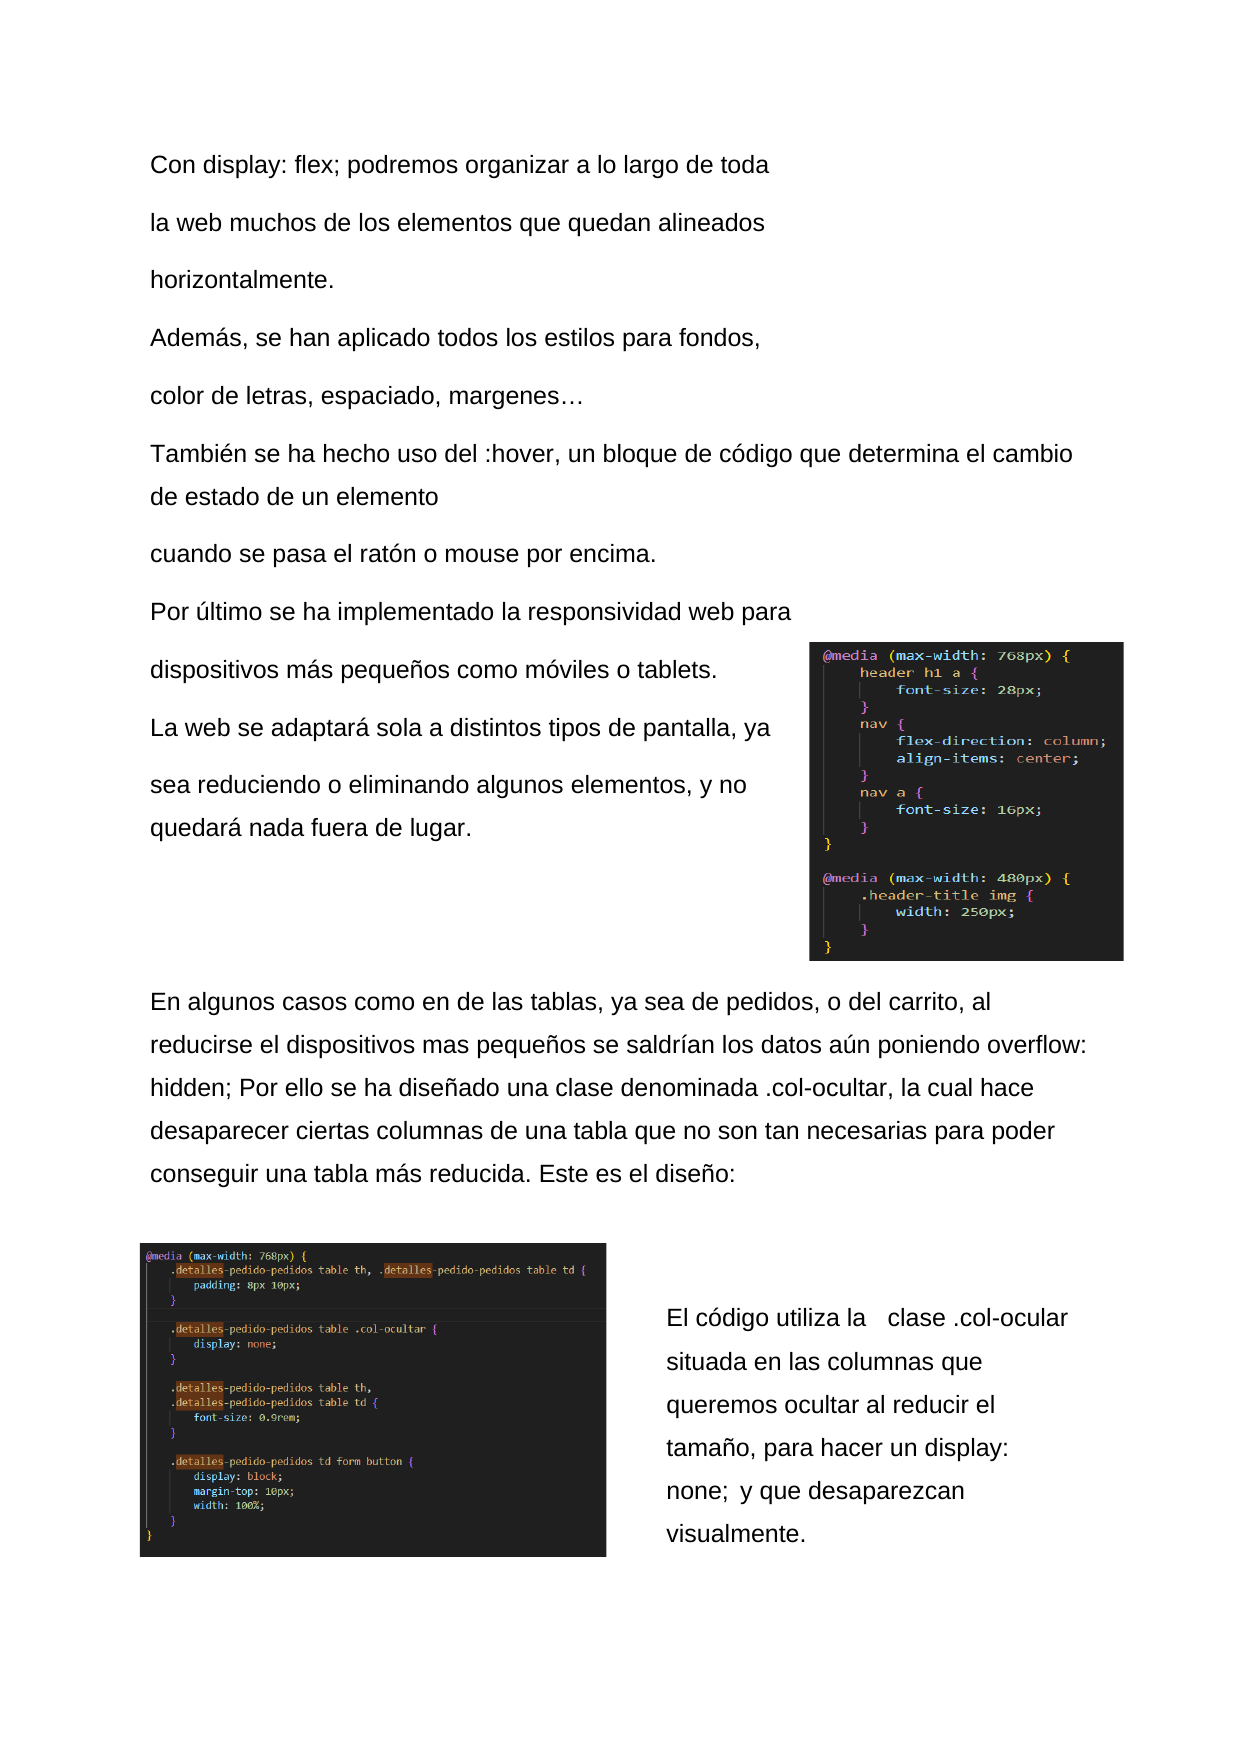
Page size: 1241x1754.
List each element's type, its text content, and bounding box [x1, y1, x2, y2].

text dispositivos más pequeños como móviles o tablets. [150, 655, 809, 683]
text sea reduciendo o eliminando algunos elementos, y no quedará nada fuera de lugar. [150, 770, 809, 842]
text En algunos casos como en de las tablas, ya sea de pedidos, o del carrito, al reducirse el dispositivos mas pequeños se saldrían los datos aún poniendo overflow: hidden; Por ello se ha diseñado una clase denominada .col-ocultar, la cual hace desaparecer ciertas columnas de una tabla que no son tan necesarias para poder conseguir una tabla más reducida. Este es el diseño: [150, 986, 1090, 1188]
text Además, se han aplicado todos los estilos para fondos, [150, 323, 1090, 352]
text horizontalmente. [150, 265, 1090, 294]
text color de letras, espaciado, margenes… [150, 381, 1090, 409]
picture [809, 642, 1124, 961]
text Con display: flex; podremos organizar a lo largo de toda [150, 150, 1090, 179]
text También se ha hecho uso del :hover, un bloque de código que determina el cambio de estado de un elemento [150, 438, 1090, 510]
text cuando se pasa el ratón o mouse por encima. [150, 539, 1090, 568]
picture [139, 1243, 607, 1557]
text la web muchos de los elementos que quedan alineados [150, 208, 1090, 236]
text Por último se ha implementado la responsividad web para [150, 597, 1090, 626]
text La web se adaptará sola a distintos tipos de pantalla, ya [150, 712, 809, 741]
text El código utiliza la clase .col-ocular situada en las columnas que queremos ocultar al reducir el tamaño, para hacer un display: none; y que desaparezcan visualmente. [607, 1303, 1090, 1548]
